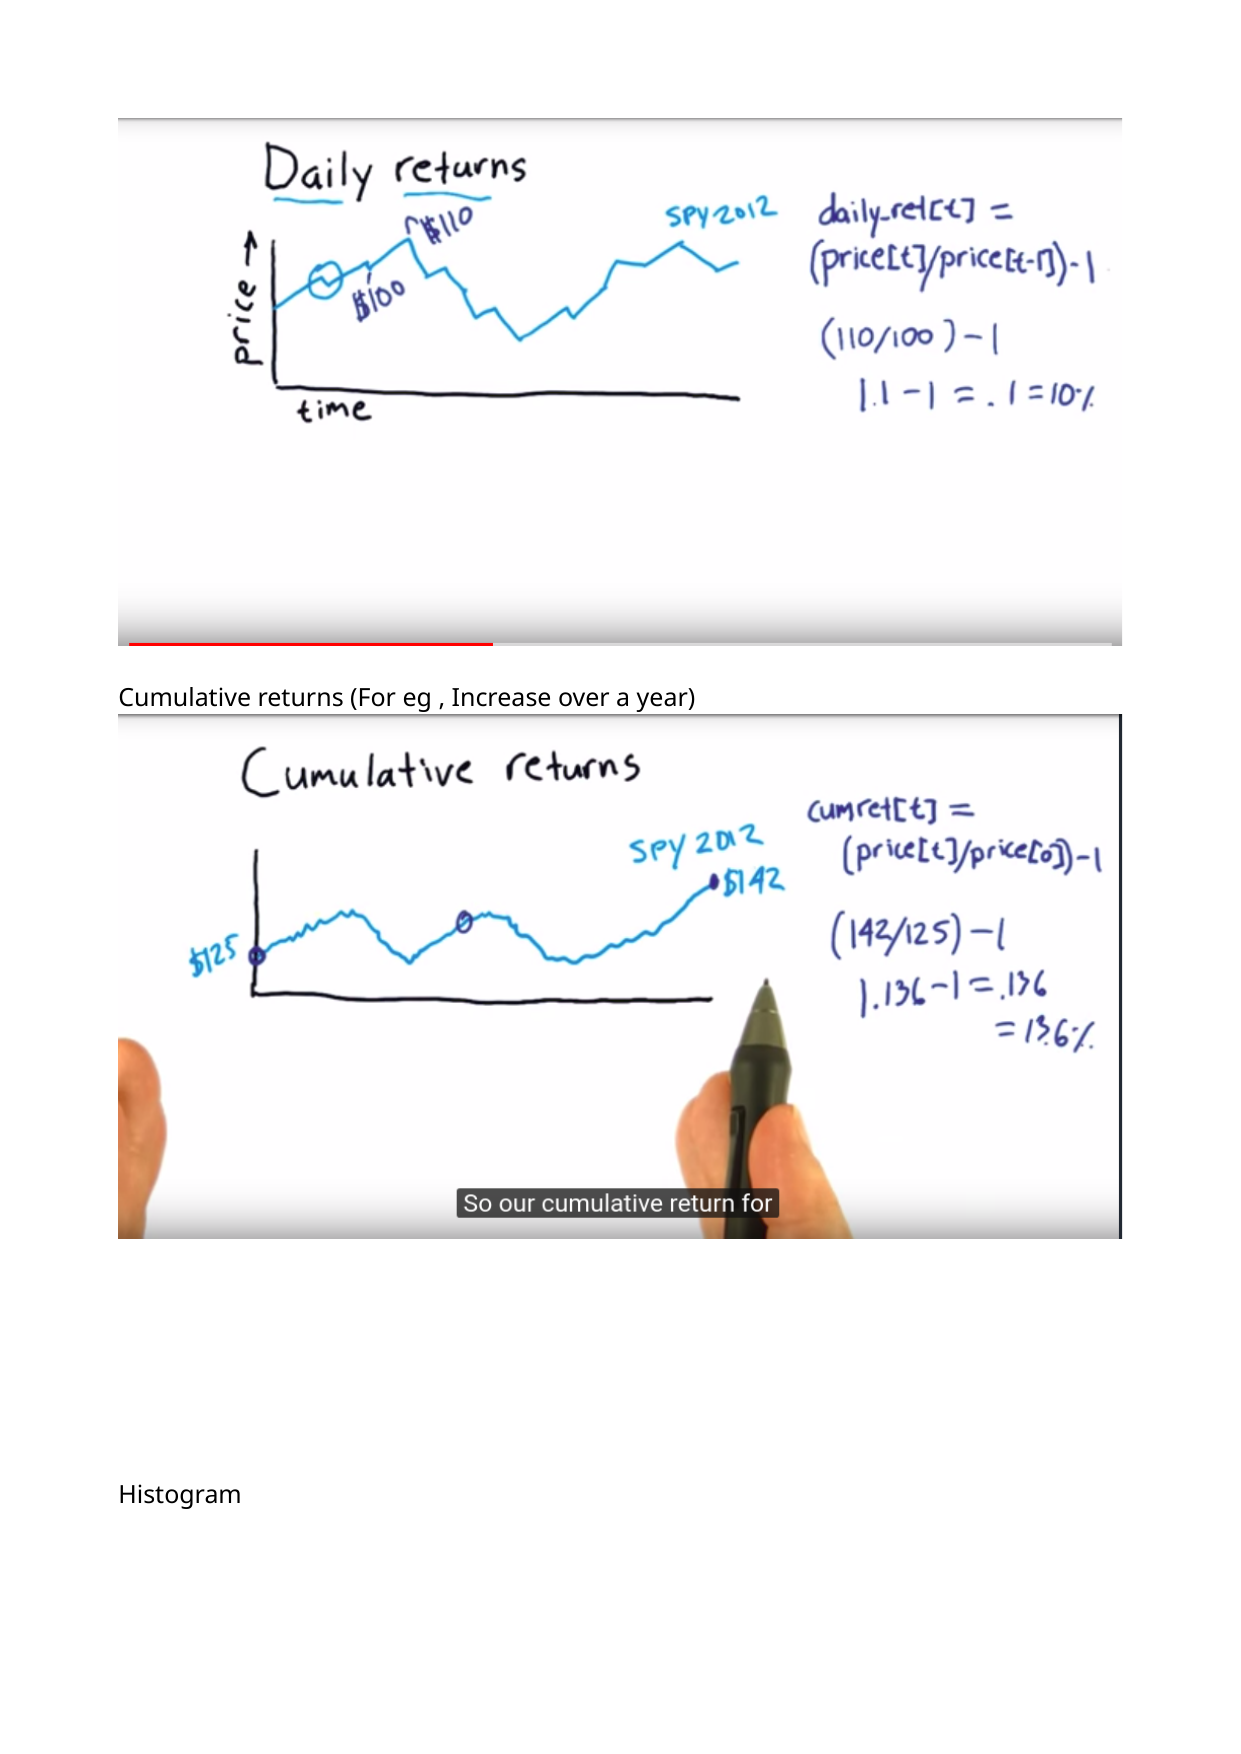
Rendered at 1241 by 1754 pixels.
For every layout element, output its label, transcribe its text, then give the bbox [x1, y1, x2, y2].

text Cumulative returns (For eg , Increase over a year) [118, 680, 1122, 714]
picture [118, 714, 1123, 1239]
picture [118, 118, 1123, 646]
text Histogram [118, 1477, 1122, 1511]
